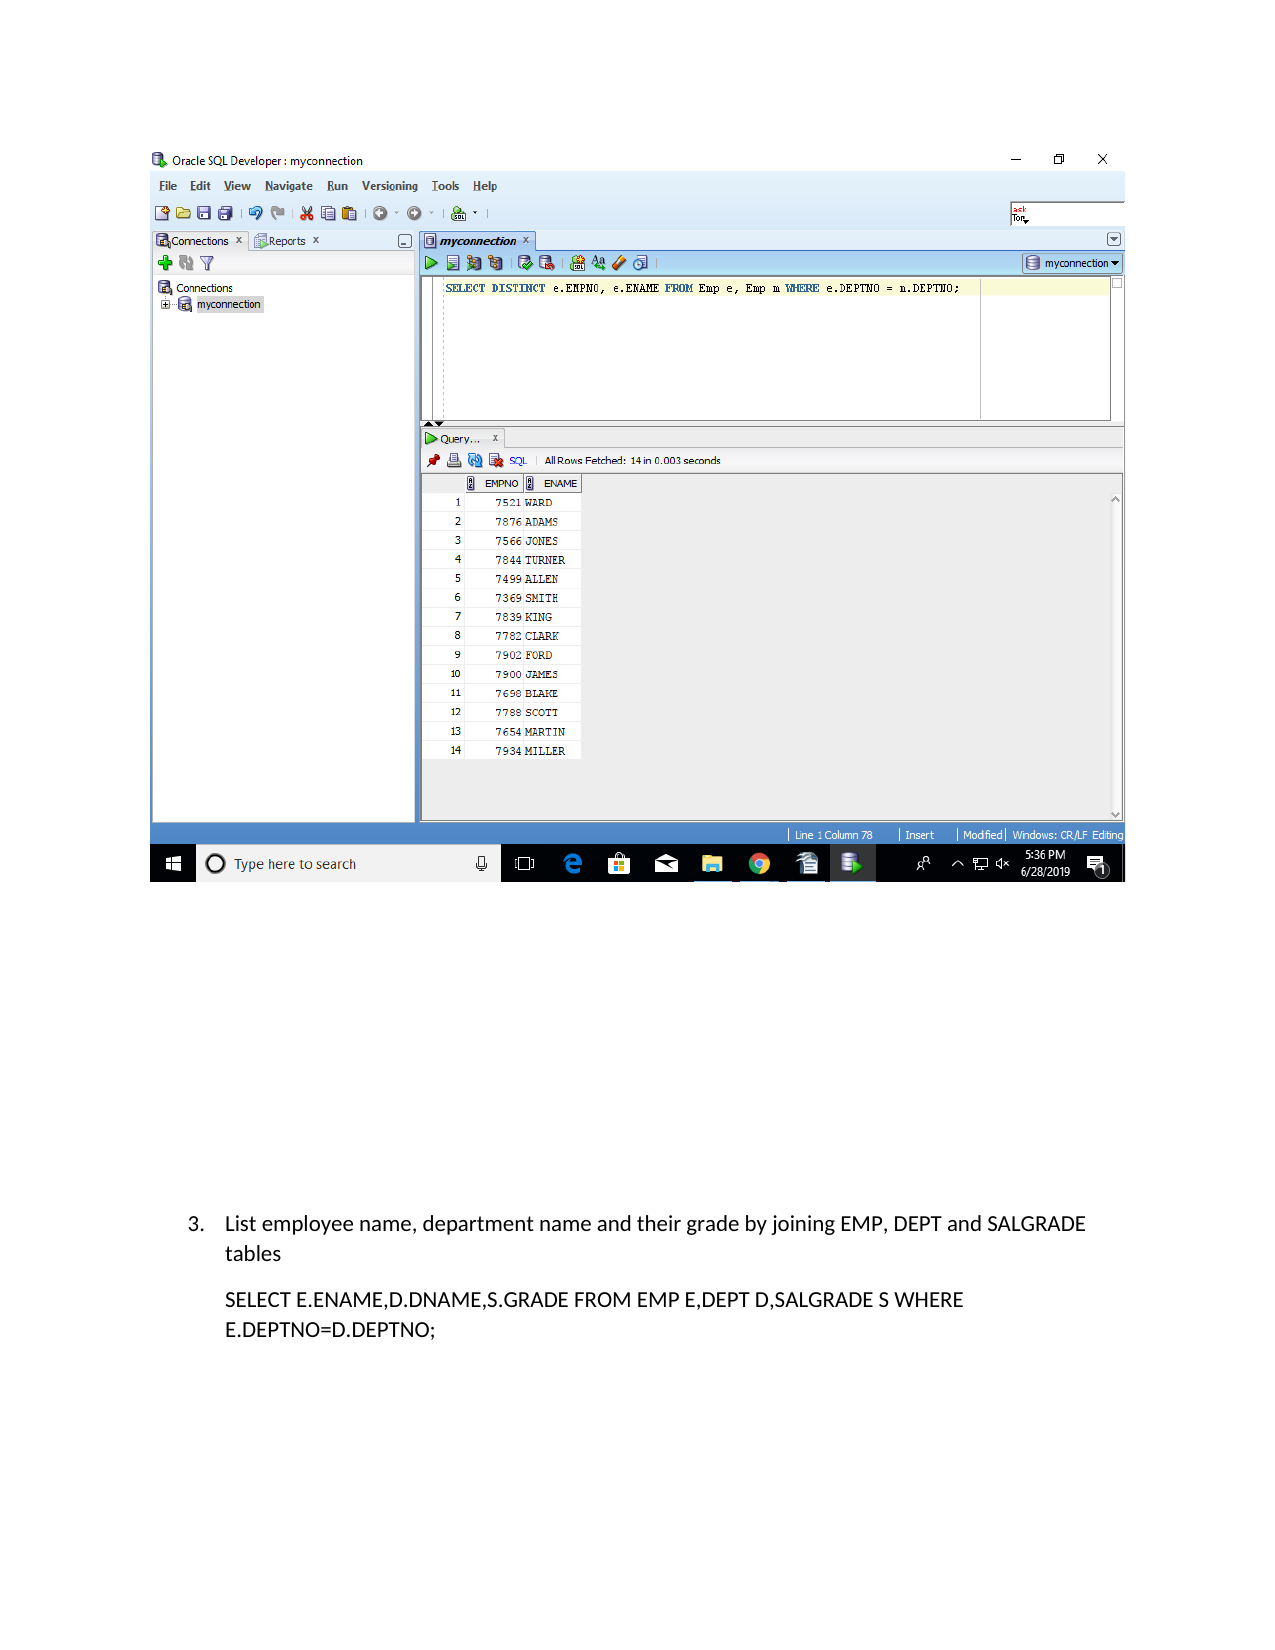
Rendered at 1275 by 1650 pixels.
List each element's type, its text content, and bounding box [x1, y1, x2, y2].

list List employee name, department name and their grade by joining EMP, DEPT and SALGRADE tables [187, 1209, 1125, 1267]
picture [150, 150, 1125, 882]
list SELECT E.ENAME,D.DNAME,S.GRADE FROM EMP E,DEPT D,SALGRADE S WHERE E.DEPTNO=D.DEPTNO; [187, 1286, 1125, 1343]
